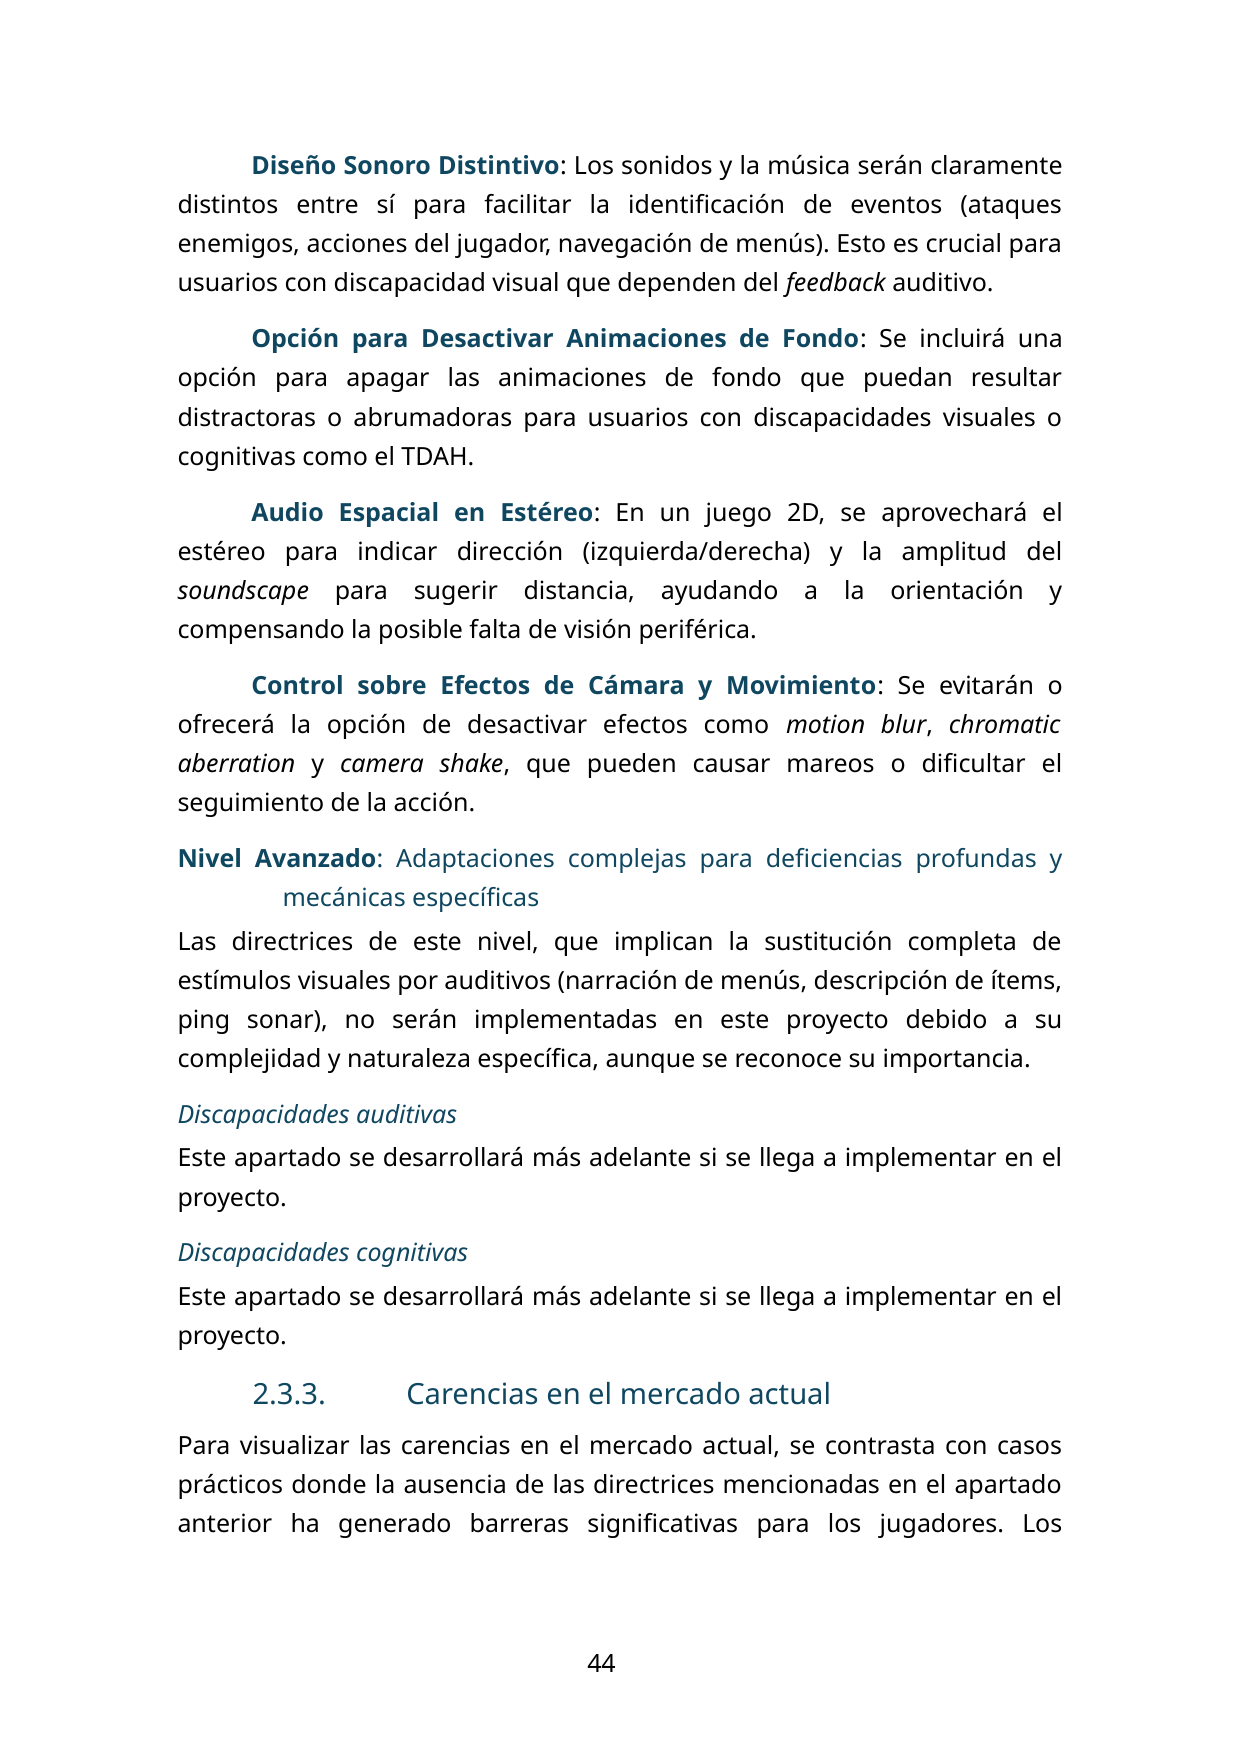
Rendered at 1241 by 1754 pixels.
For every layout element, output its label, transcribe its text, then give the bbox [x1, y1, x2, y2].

text Control sobre Efectos de Cámara y Movimiento: Se evitarán o ofrecerá la opción de desactivar efectos como motion blur, chromatic aberration y camera shake, que pueden causar mareos o dificultar el seguimiento de la acción. [177, 668, 1063, 819]
text Audio Espacial en Estéreo: En un juego 2D, se aprovechará el estéreo para indicar dirección (izquierda/derecha) y la amplitud del soundscape para sugerir distancia, ayudando a la orientación y compensando la posible falta de visión periférica. [177, 494, 1063, 646]
text Las directrices de este nivel, que implican la sustitución completa de estímulos visuales por auditivos (narración de menús, descripción de ítems, ping sonar), no serán implementadas en este proyecto debido a su complejidad y naturaleza específica, aunque se reconoce su importancia. [177, 923, 1063, 1075]
subtitle Discapacidades auditivas [177, 1097, 1063, 1131]
text Este apartado se desarrollará más adelante si se llega a implementar en el proyecto. [177, 1278, 1063, 1352]
subtitle Discapacidades cognitivas [177, 1235, 1063, 1269]
text Para visualizar las carencias en el mercado actual, se contrasta con casos prácticos donde la ausencia de las directrices mencionadas en el apartado anterior ha generado barreras significativas para los jugadores. Los [177, 1427, 1063, 1540]
subtitle Nivel Avanzado: Adaptaciones complejas para deficiencias profundas y mecánicas específicas [177, 841, 1063, 914]
subtitle Carencias en el mercado actual [252, 1373, 1063, 1413]
text Opción para Desactivar Animaciones de Fondo: Se incluirá una opción para apagar las animaciones de fondo que puedan resultar distractoras o abrumadoras para usuarios con discapacidades visuales o cognitivas como el TDAH. [177, 321, 1063, 472]
text Este apartado se desarrollará más adelante si se llega a implementar en el proyecto. [177, 1140, 1063, 1213]
text Diseño Sonoro Distintivo: Los sonidos y la música serán claramente distintos entre sí para facilitar la identificación de eventos (ataques enemigos, acciones del jugador, navegación de menús). Esto es crucial para usuarios con discapacidad visual que dependen del feedback auditivo. [177, 148, 1063, 299]
